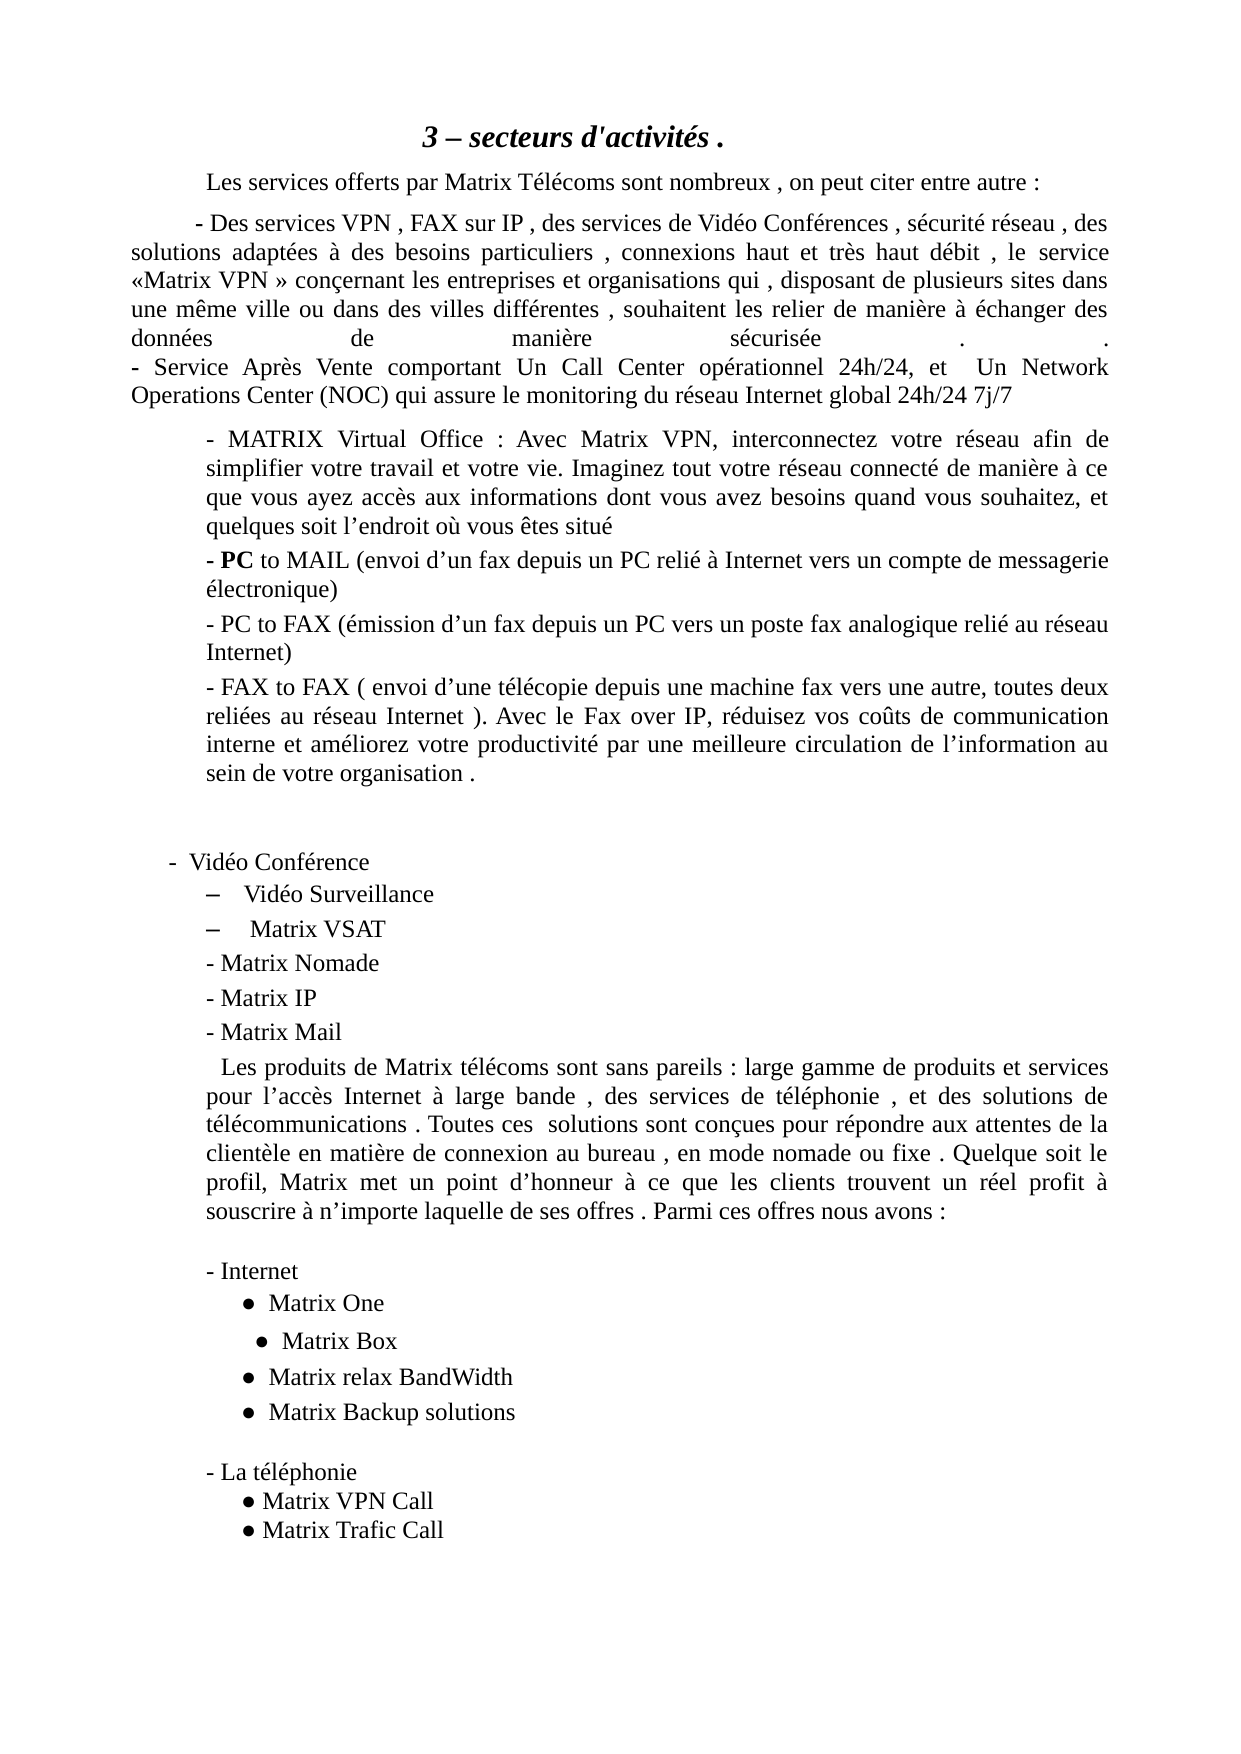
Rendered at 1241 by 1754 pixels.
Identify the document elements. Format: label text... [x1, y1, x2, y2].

list ● Matrix VPN Call [241, 1486, 1109, 1515]
list ● Matrix One [241, 1288, 1109, 1317]
text - Vidéo Conférence [168, 847, 1109, 876]
list Vidéo Surveillance [206, 879, 1109, 908]
list - Internet [168, 1256, 1109, 1285]
list - FAX to FAX ( envoi d’une télécopie depuis une machine fax vers une autre, toutes deux reliées au réseau Internet ). Avec le Fax over IP, réduisez vos coûts de communication interne et améliorez votre productivité par une meilleure circulation de l’information au sein de votre organisation . [168, 672, 1109, 787]
list - Matrix IP [168, 983, 1109, 1012]
list - Matrix Nomade [168, 948, 1109, 977]
list Matrix VSAT [206, 914, 1109, 942]
list - Matrix Mail [168, 1017, 1109, 1046]
list ● Matrix Backup solutions [241, 1397, 1109, 1426]
list ● Matrix Box [131, 1322, 1109, 1356]
list ● Matrix Trafic Call [241, 1515, 1109, 1543]
list - La téléphonie [168, 1457, 1109, 1486]
text - Des services VPN , FAX sur IP , des services de Vidéo Conférences , sécurité réseau , des solutions adaptées à des besoins particuliers , connexions haut et très haut débit , le service «Matrix VPN » conçernant les entreprises et organisations qui , disposant de plusieurs sites dans une même ville ou dans des villes différentes , souhaitent les relier de manière à échanger des données de manière sécurisée . . - Service Après Vente comportant Un Call Center opérationnel 24h/24, et Un Network Operations Center (NOC) qui assure le monitoring du réseau Internet global 24h/24 7j/7 [131, 208, 1109, 409]
text Les produits de Matrix télécoms sont sans pareils : large gamme de produits et services pour l’accès Internet à large bande , des services de téléphonie , et des solutions de télécommunications . Toutes ces solutions sont conçues pour répondre aux attentes de la clientèle en matière de connexion au bureau , en mode nomade ou fixe . Quelque soit le profil, Matrix met un point d’honneur à ce que les clients trouvent un réel profit à souscrire à n’importe laquelle de ses offres . Parmi ces offres nous avons : [206, 1052, 1109, 1224]
list - PC to MAIL (envoi d’un fax depuis un PC relié à Internet vers un compte de messagerie électronique) [168, 545, 1109, 603]
list - MATRIX Virtual Office : Avec Matrix VPN, interconnectez votre réseau afin de simplifier votre travail et votre vie. Imaginez tout votre réseau connecté de manière à ce que vous ayez accès aux informations dont vous avez besoins quand vous souhaitez, et quelques soit l’endroit où vous êtes situé [168, 424, 1109, 539]
list ● Matrix relax BandWidth [241, 1362, 1109, 1391]
text Les services offerts par Matrix Télécoms sont nombreux , on peut citer entre autre : [131, 167, 1109, 195]
text 3 – secteurs d'activités . [131, 118, 1109, 154]
list - PC to FAX (émission d’un fax depuis un PC vers un poste fax analogique relié au réseau Internet) [168, 609, 1109, 666]
